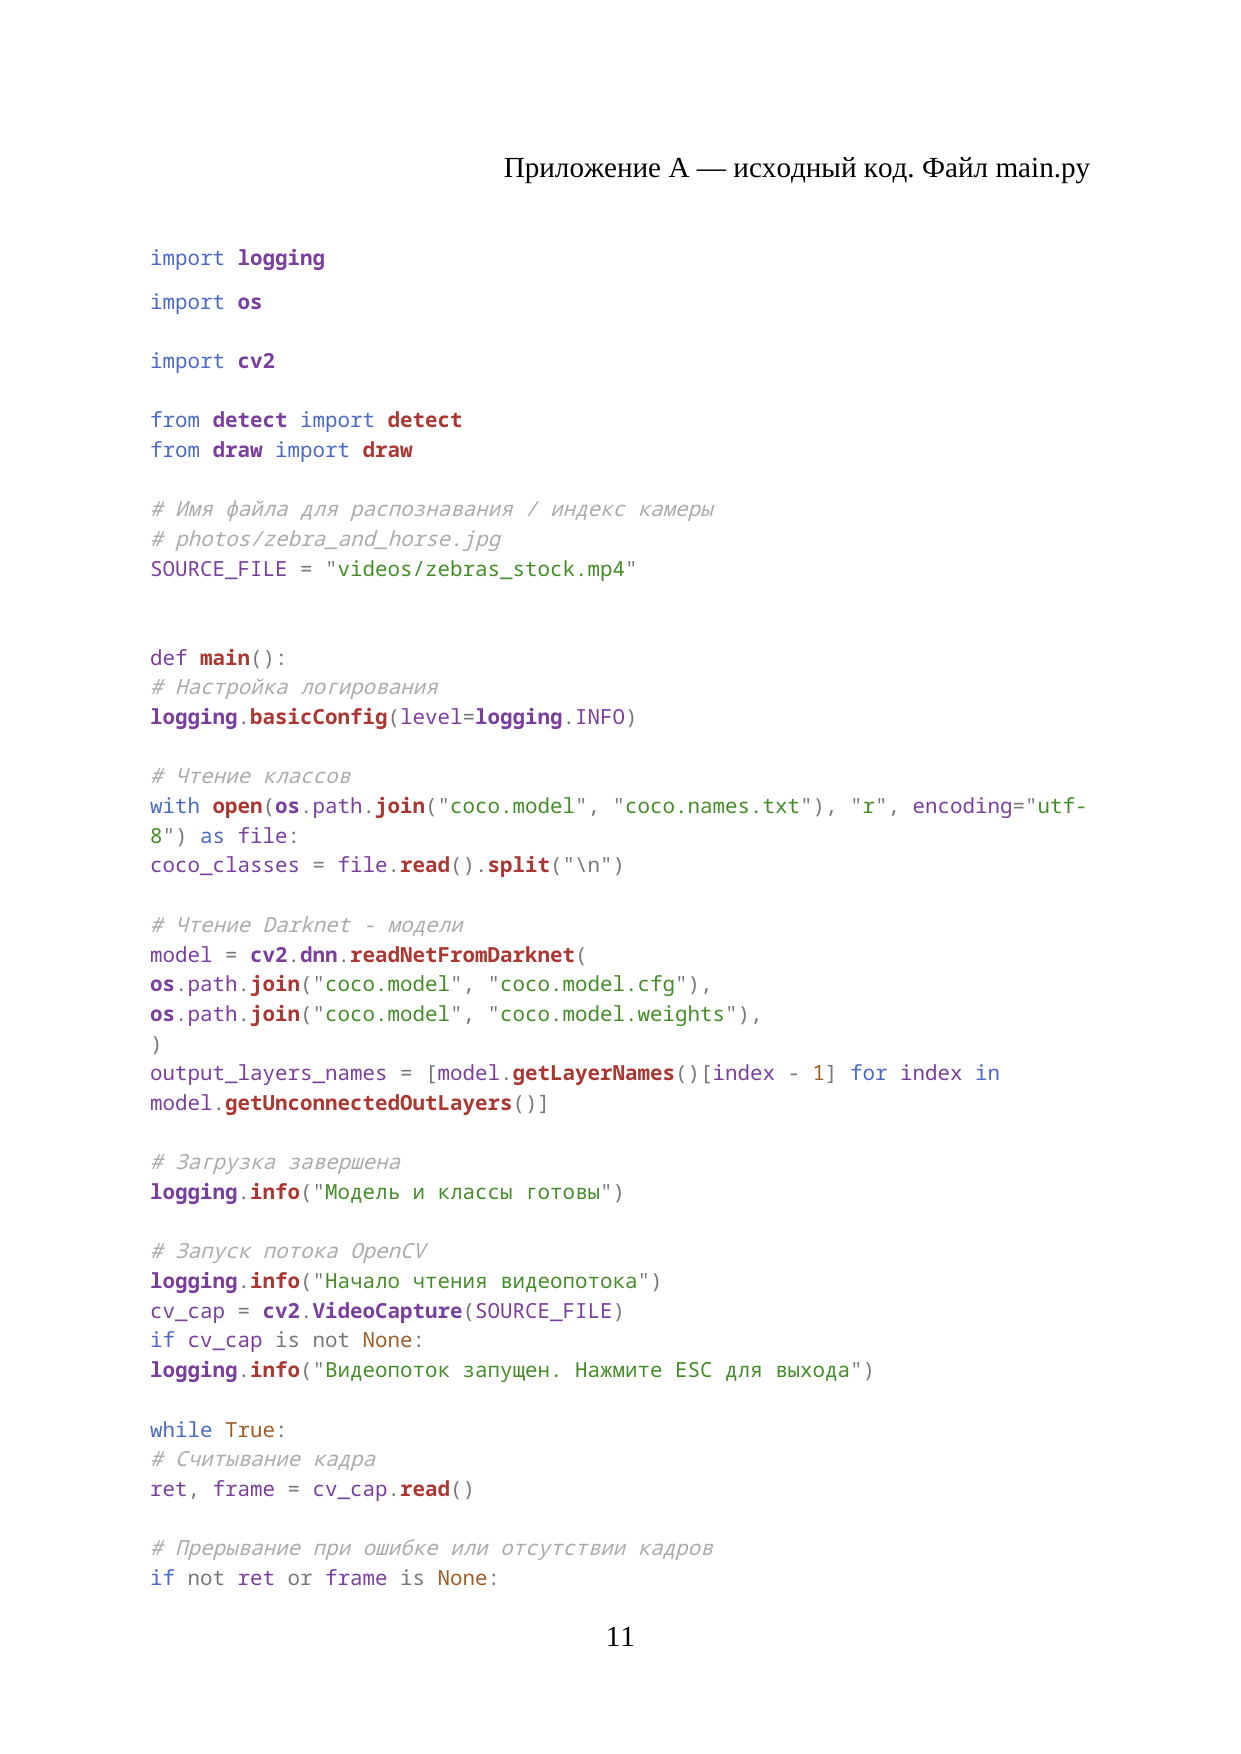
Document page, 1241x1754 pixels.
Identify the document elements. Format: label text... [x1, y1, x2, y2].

text import os [150, 286, 1090, 315]
text while True: [150, 1413, 1090, 1443]
text # Загрузка завершена [150, 1146, 1090, 1176]
text # Прерывание при ошибке или отсутствии кадров [150, 1532, 1090, 1562]
text output_layers_names = [model.getLayerNames()[index - 1] for index in model.getUnconnectedOutLayers()] [150, 1057, 1090, 1117]
text ret, frame = cv_cap.read() [150, 1473, 1090, 1502]
text logging.info("Модель и классы готовы") [150, 1176, 1090, 1206]
text model = cv2.dnn.readNetFromDarknet( [150, 938, 1090, 968]
subtitle Приложение А — исходный код. Файл main.py [150, 150, 1090, 183]
text SOURCE_FILE = "videos/zebras_stock.mp4" [150, 553, 1090, 582]
text os.path.join("coco.model", "coco.model.weights"), [150, 998, 1090, 1027]
text # Имя файла для распознавания / индекс камеры [150, 493, 1090, 523]
text # photos/zebra_and_horse.jpg [150, 523, 1090, 553]
text cv_cap = cv2.VideoCapture(SOURCE_FILE) [150, 1295, 1090, 1324]
text if cv_cap is not None: [150, 1324, 1090, 1354]
text from draw import draw [150, 434, 1090, 464]
text with open(os.path.join("coco.model", "coco.names.txt"), "r", encoding="utf-8") as file: [150, 790, 1090, 849]
text import cv2 [150, 345, 1090, 374]
text # Запуск потока OpenCV [150, 1235, 1090, 1265]
text # Чтение Darknet - модели [150, 909, 1090, 938]
text logging.info("Видеопоток запущен. Нажмите ESC для выхода") [150, 1354, 1090, 1384]
text # Чтение классов [150, 760, 1090, 790]
text logging.basicConfig(level=logging.INFO) [150, 701, 1090, 731]
text import logging [150, 243, 1090, 271]
text coco_classes = file.read().split("\n") [150, 849, 1090, 879]
text # Настройка логирования [150, 671, 1090, 701]
text from detect import detect [150, 404, 1090, 434]
text os.path.join("coco.model", "coco.model.cfg"), [150, 968, 1090, 998]
text # Считывание кадра [150, 1443, 1090, 1473]
text def main(): [150, 642, 1090, 671]
text logging.info("Начало чтения видеопотока") [150, 1265, 1090, 1295]
text if not ret or frame is None: [150, 1562, 1090, 1592]
text ) [150, 1027, 1090, 1057]
